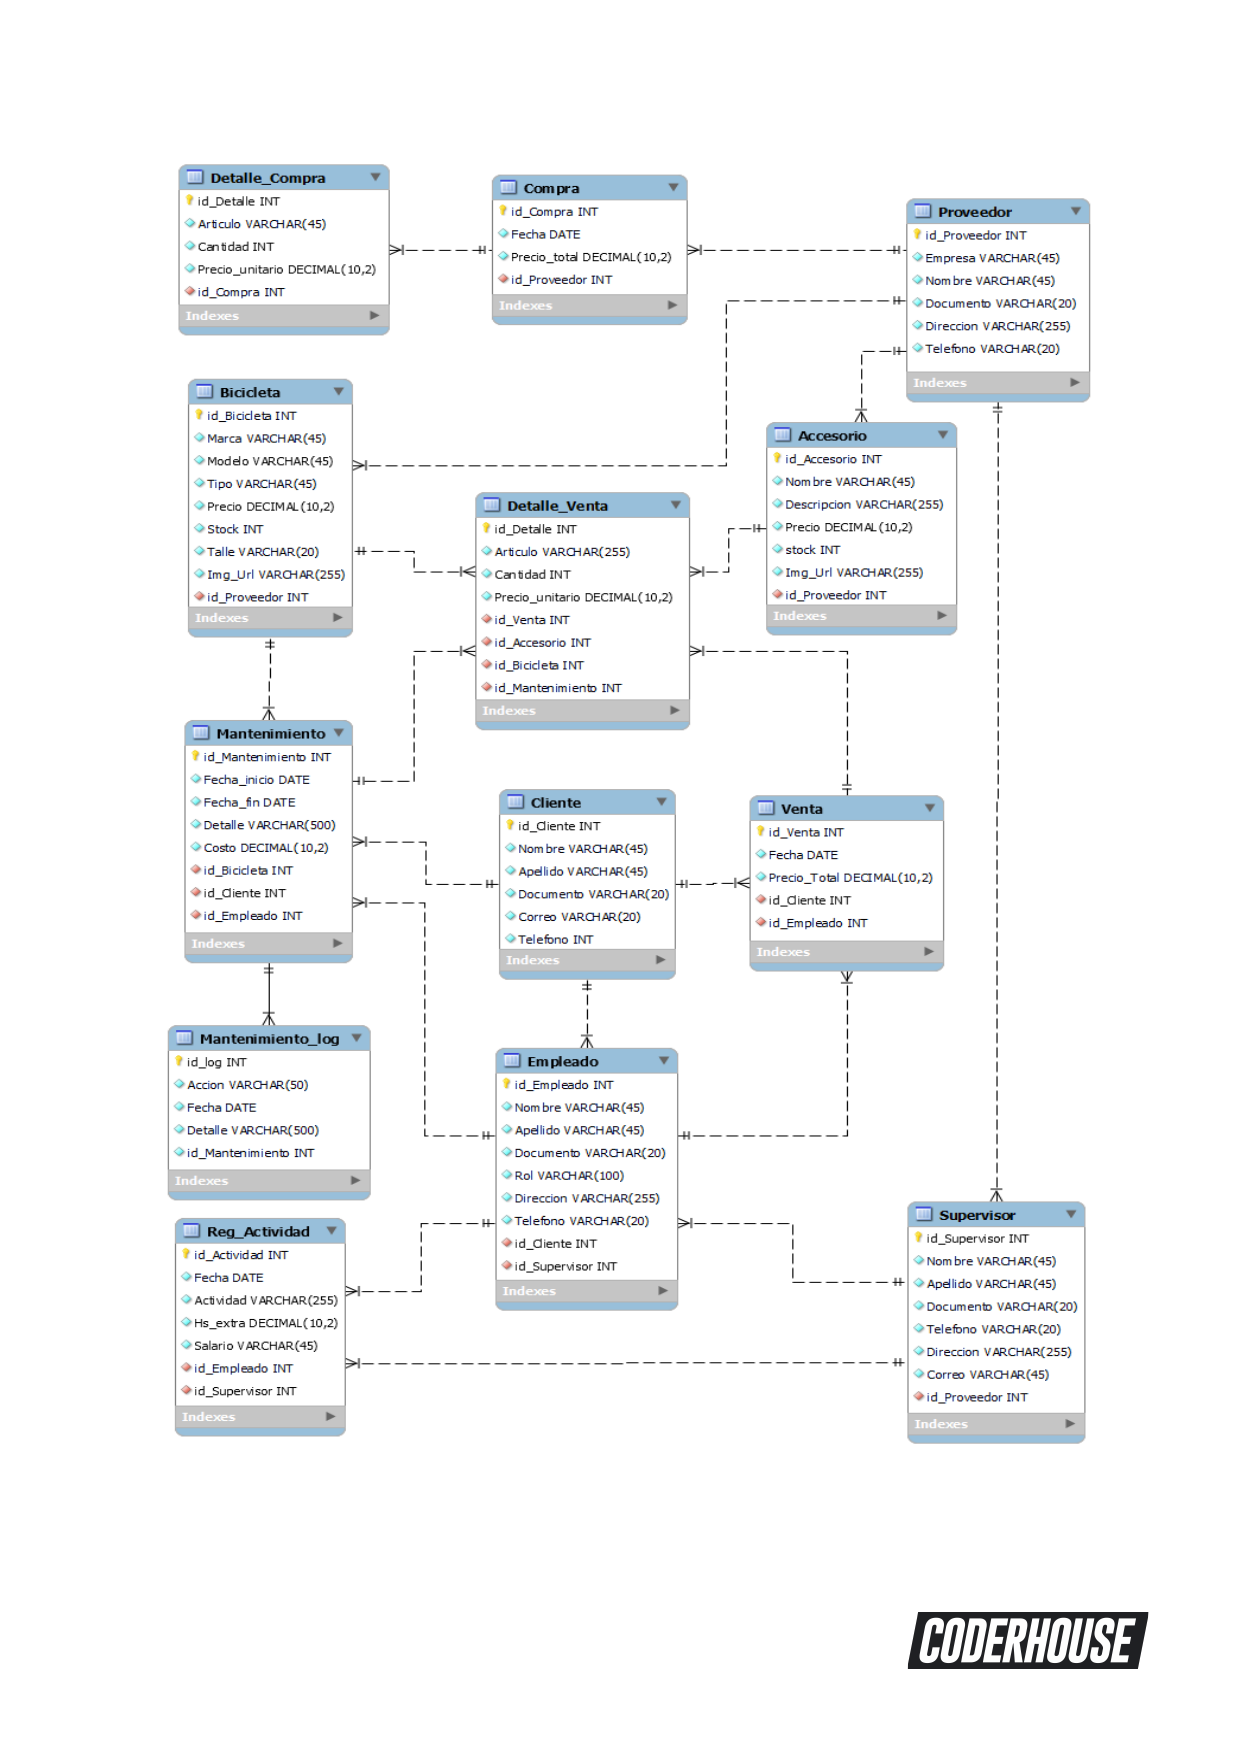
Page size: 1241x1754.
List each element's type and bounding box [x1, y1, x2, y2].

picture [156, 155, 1101, 1453]
picture [907, 1612, 1149, 1669]
